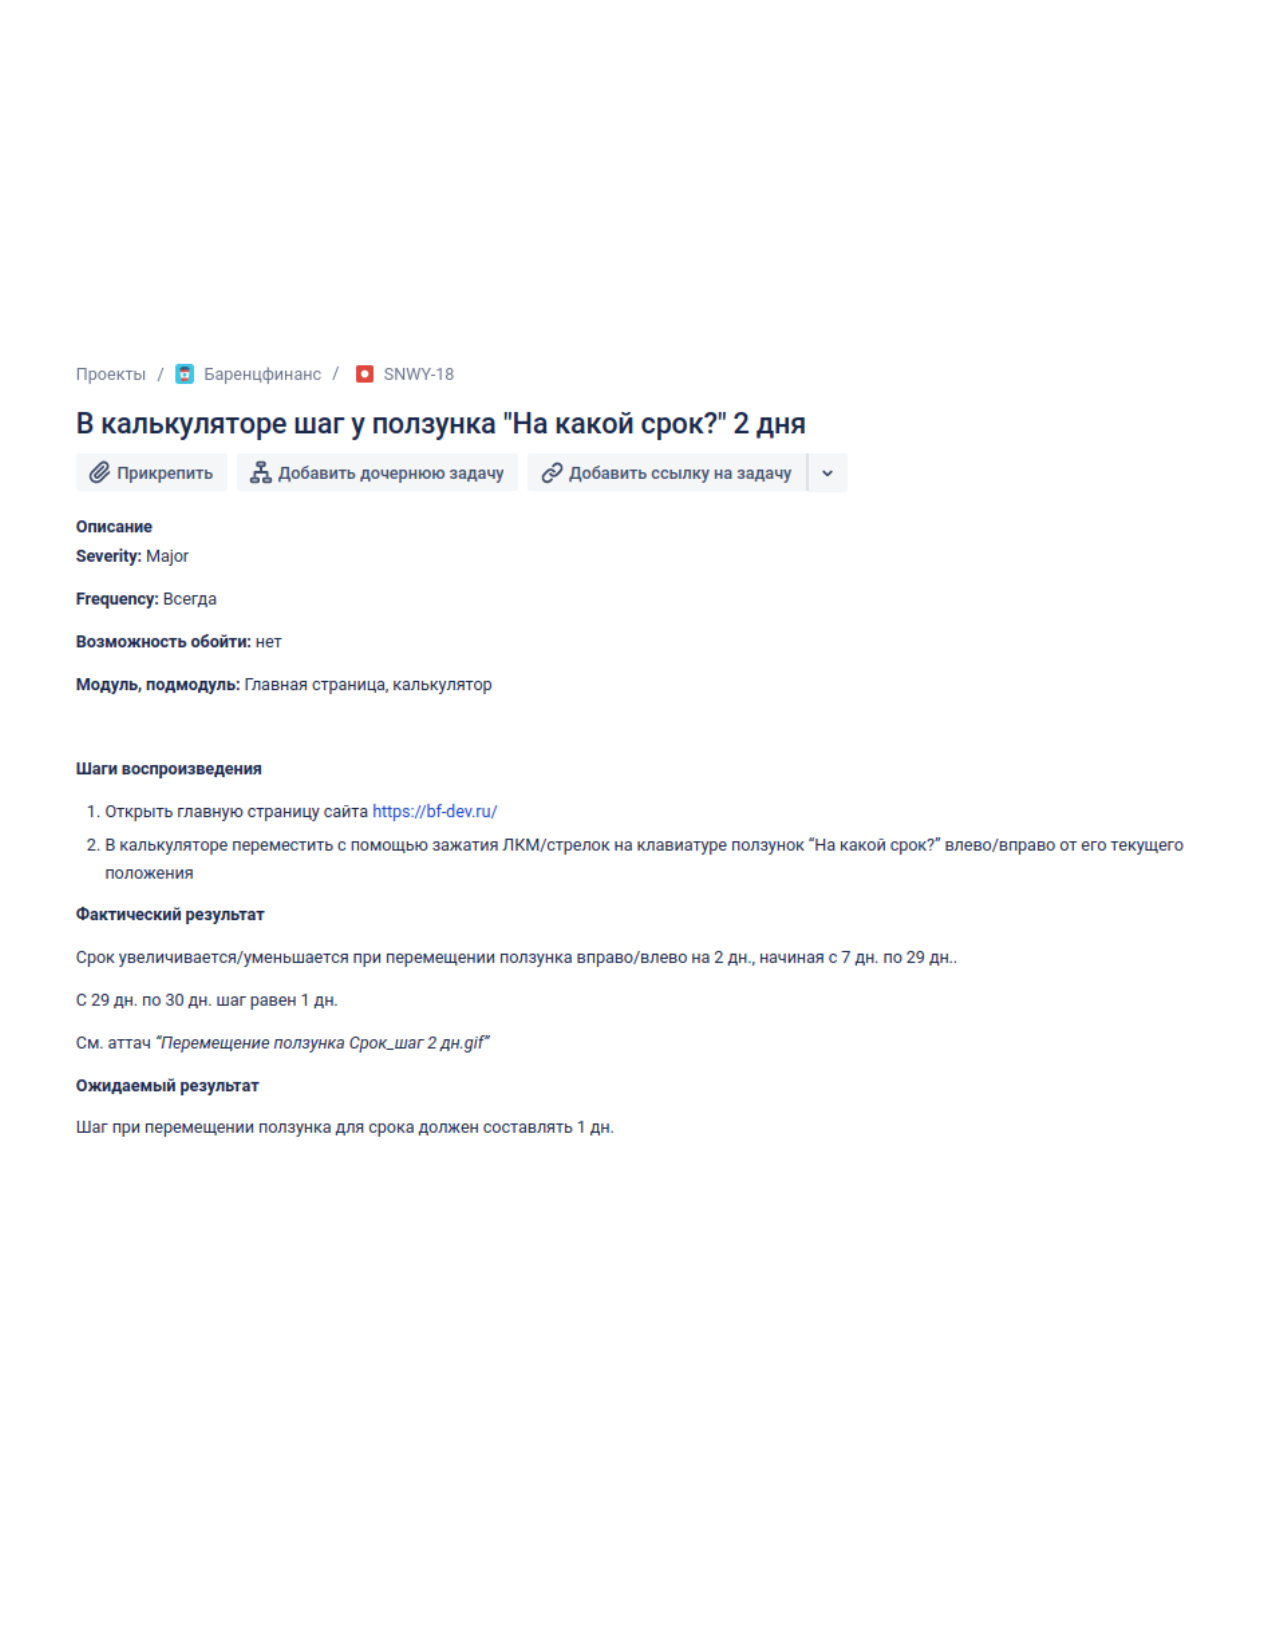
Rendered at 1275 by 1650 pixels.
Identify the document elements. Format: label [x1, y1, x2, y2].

picture [67, 348, 1208, 1149]
